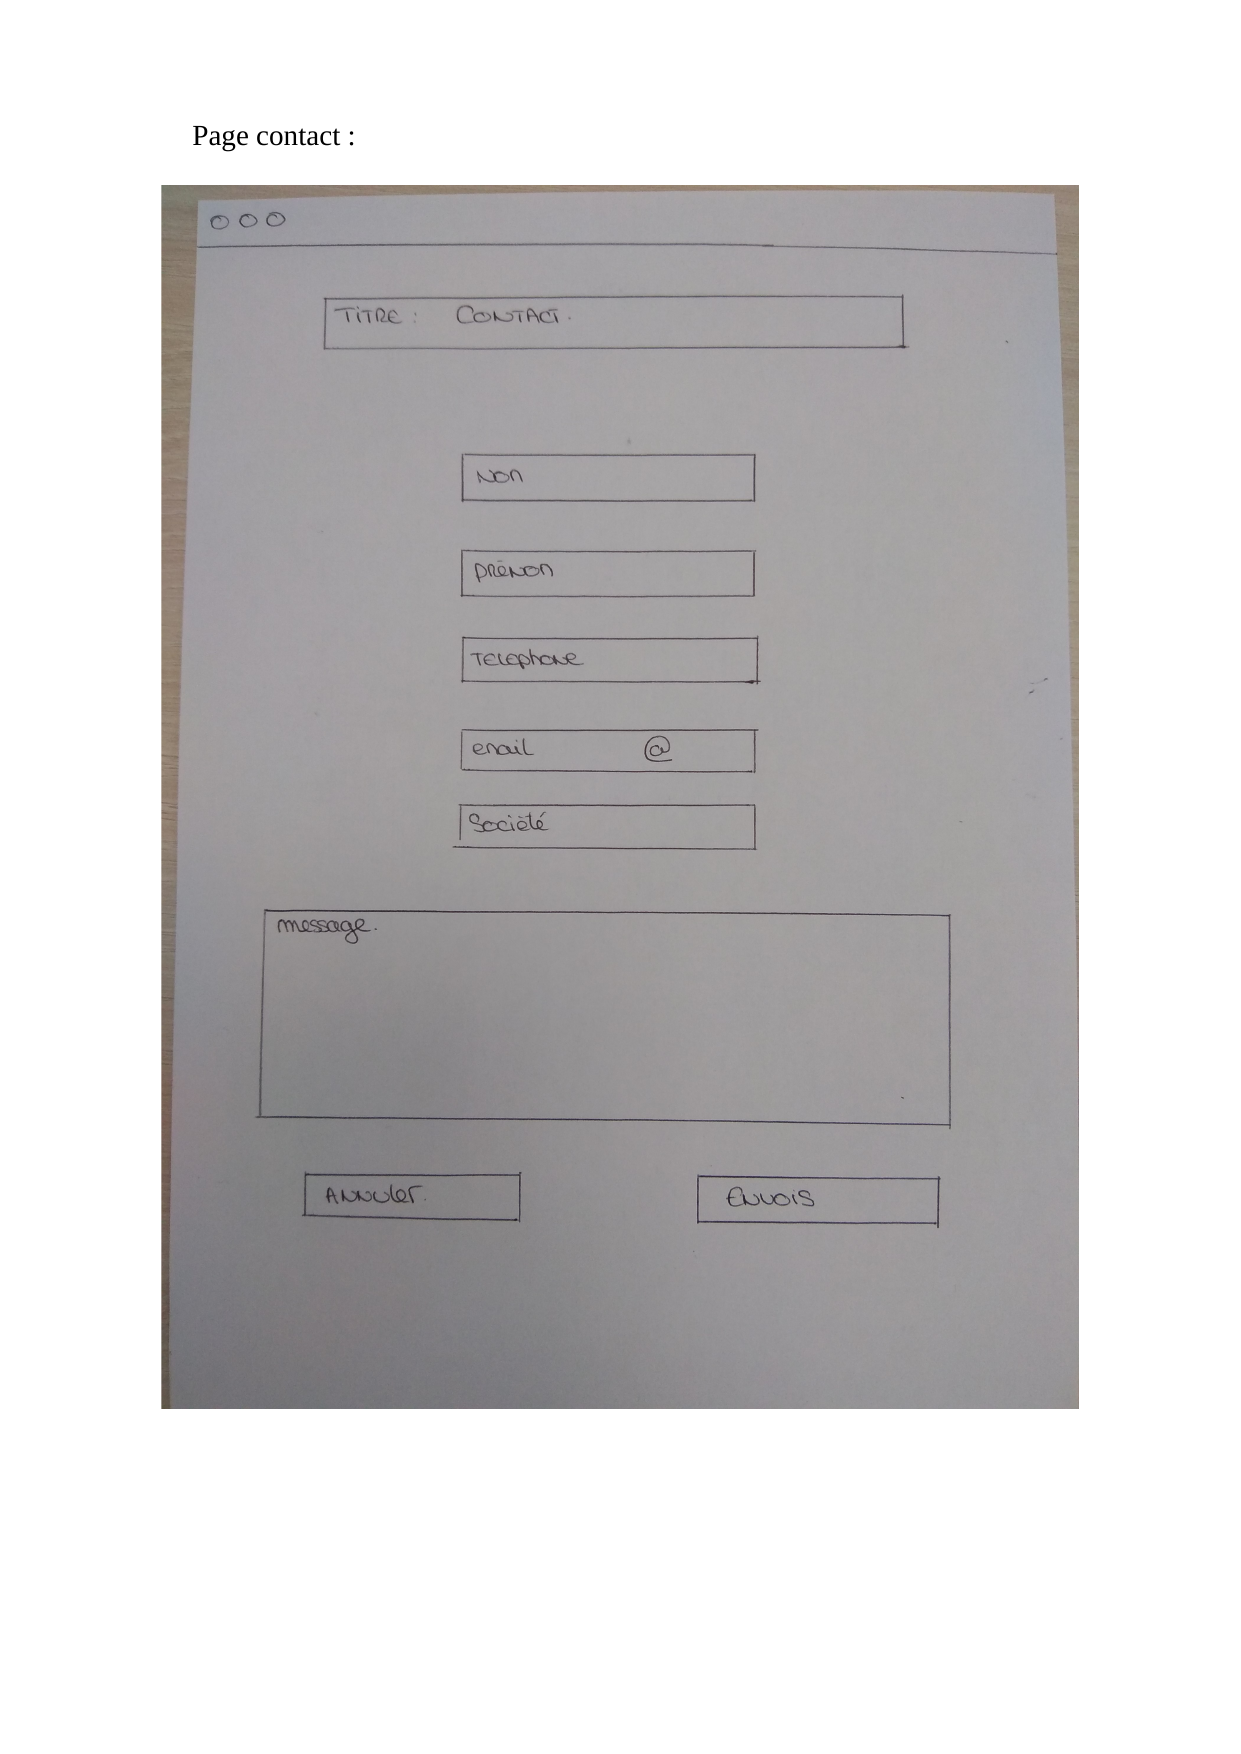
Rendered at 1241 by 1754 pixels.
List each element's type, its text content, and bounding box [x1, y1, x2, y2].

text Page contact : [118, 118, 1122, 152]
picture [161, 185, 1079, 1409]
